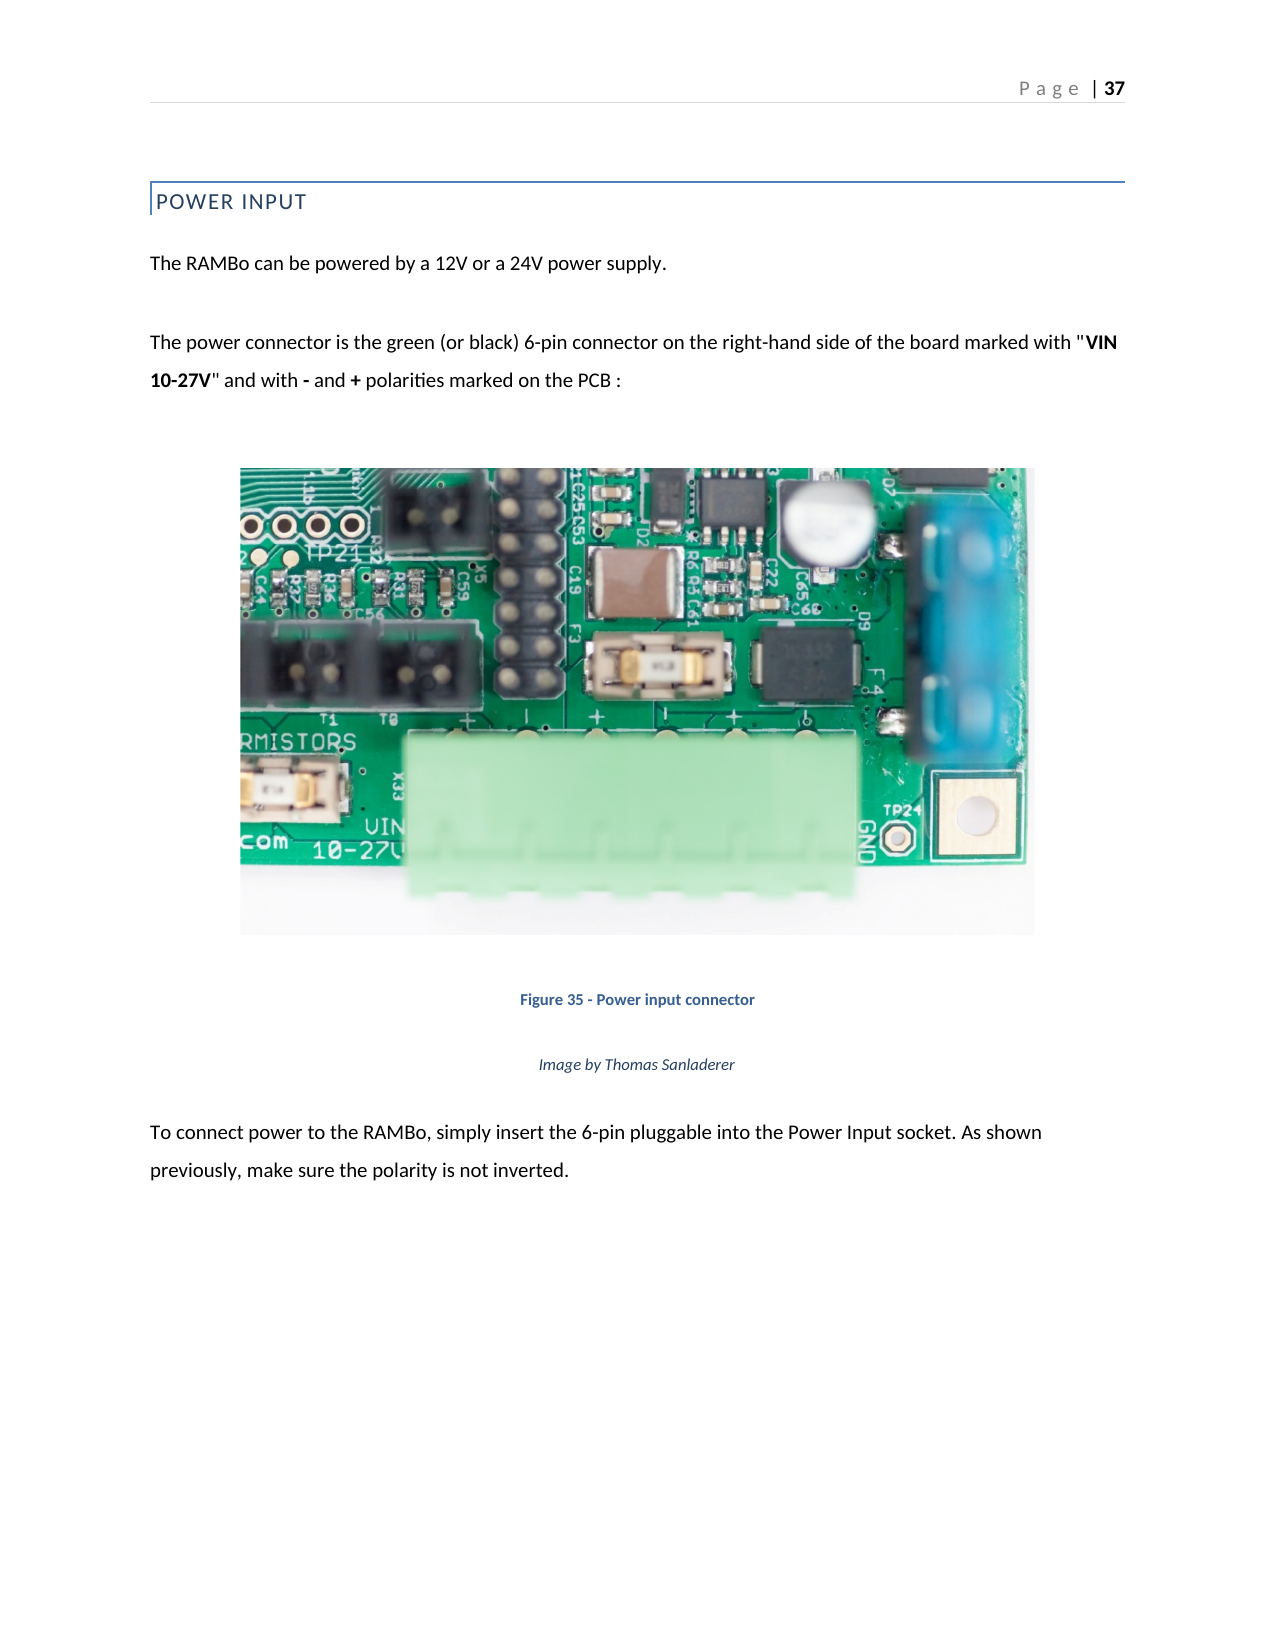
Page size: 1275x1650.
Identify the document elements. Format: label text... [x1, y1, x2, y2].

subtitle Power input [152, 183, 1125, 215]
text Figure 35 - Power input connector [150, 989, 1125, 1009]
text To connect power to the RAMBo, simply insert the 6-pin pluggable into the Power Input socket. As shown previously, make sure the polarity is not inverted. [150, 1119, 1125, 1183]
text The power connector is the green (or black) 6-pin connector on the right-hand side of the board marked with "VIN 10-27V" and with - and + polarities marked on the PCB : [150, 329, 1125, 393]
text The RAMBo can be powered by a 12V or a 24V power supply. [150, 250, 1125, 275]
text Image by Thomas Sanladerer [150, 1054, 1125, 1074]
